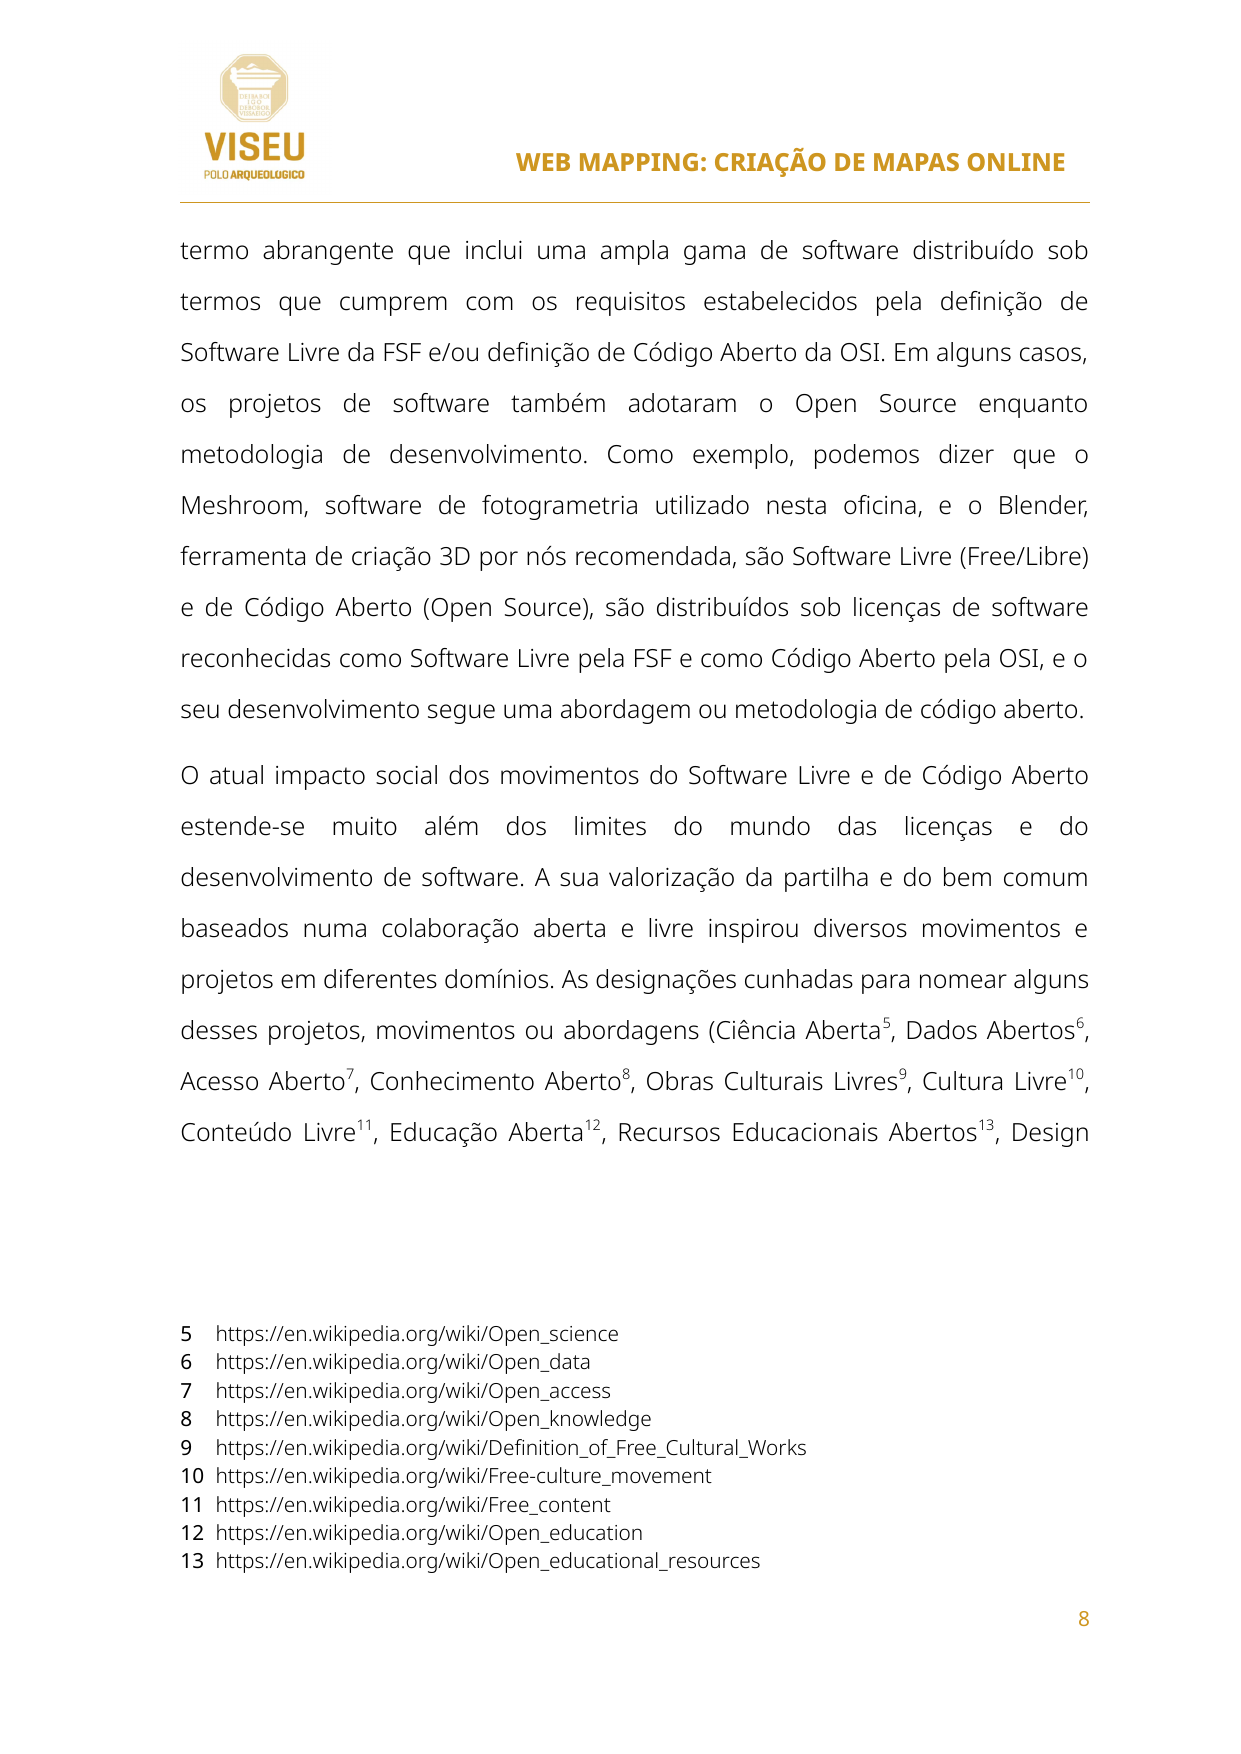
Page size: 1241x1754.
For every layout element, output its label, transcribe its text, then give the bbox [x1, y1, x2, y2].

text https://en.wikipedia.org/wiki/Definition_of_Free_Cultural_Works [180, 1433, 1090, 1461]
text https://en.wikipedia.org/wiki/Open_access [180, 1376, 1090, 1404]
text termo abrangente que inclui uma ampla gama de software distribuído sob termos que cumprem com os requisitos estabelecidos pela definição de Software Livre da FSF e/ou definição de Código Aberto da OSI. Em alguns casos, os projetos de software também adotaram o Open Source enquanto metodologia de desenvolvimento. Como exemplo, podemos dizer que o Meshroom, software de fotogrametria utilizado nesta oficina, e o Blender, ferramenta de criação 3D por nós recomendada, são Software Livre (Free/Libre) e de Código Aberto (Open Source), são distribuídos sob licenças de software reconhecidas como Software Livre pela FSF e como Código Aberto pela OSI, e o seu desenvolvimento segue uma abordagem ou metodologia de código aberto. [180, 232, 1090, 726]
text https://en.wikipedia.org/wiki/Open_knowledge [180, 1404, 1090, 1433]
text https://en.wikipedia.org/wiki/Free_content [180, 1490, 1090, 1518]
text O atual impacto social dos movimentos do Software Livre e de Código Aberto estende-se muito além dos limites do mundo das licenças e do desenvolvimento de software. A sua valorização da partilha e do bem comum baseados numa colaboração aberta e livre inspirou diversos movimentos e projetos em diferentes domínios. As designações cunhadas para nomear alguns desses projetos, movimentos ou abordagens (Ciência Aberta, Dados Abertos, Acesso Aberto, Conhecimento Aberto, Obras Culturais Livres, Cultura Livre, Conteúdo Livre, Educação Aberta, Recursos Educacionais Abertos, Design Aberto, Hardware Aberto, Governo Aberto, Arquitetura de Código Aberto, Jornalismo de Código Aberto, etc.) testemunham ou sugerem, no mínimo, algum nível de partilha dos princípios e fundamentos éticos que sustentam os movimentos de Software Livre e Código Aberto. [180, 757, 1090, 1149]
text https://en.wikipedia.org/wiki/Open_data [180, 1347, 1090, 1376]
text https://en.wikipedia.org/wiki/Open_science [180, 1319, 1090, 1347]
text https://en.wikipedia.org/wiki/Free-culture_movement [180, 1461, 1090, 1490]
text https://en.wikipedia.org/wiki/Open_education [180, 1518, 1090, 1547]
text https://en.wikipedia.org/wiki/Open_educational_resources [180, 1547, 1090, 1575]
